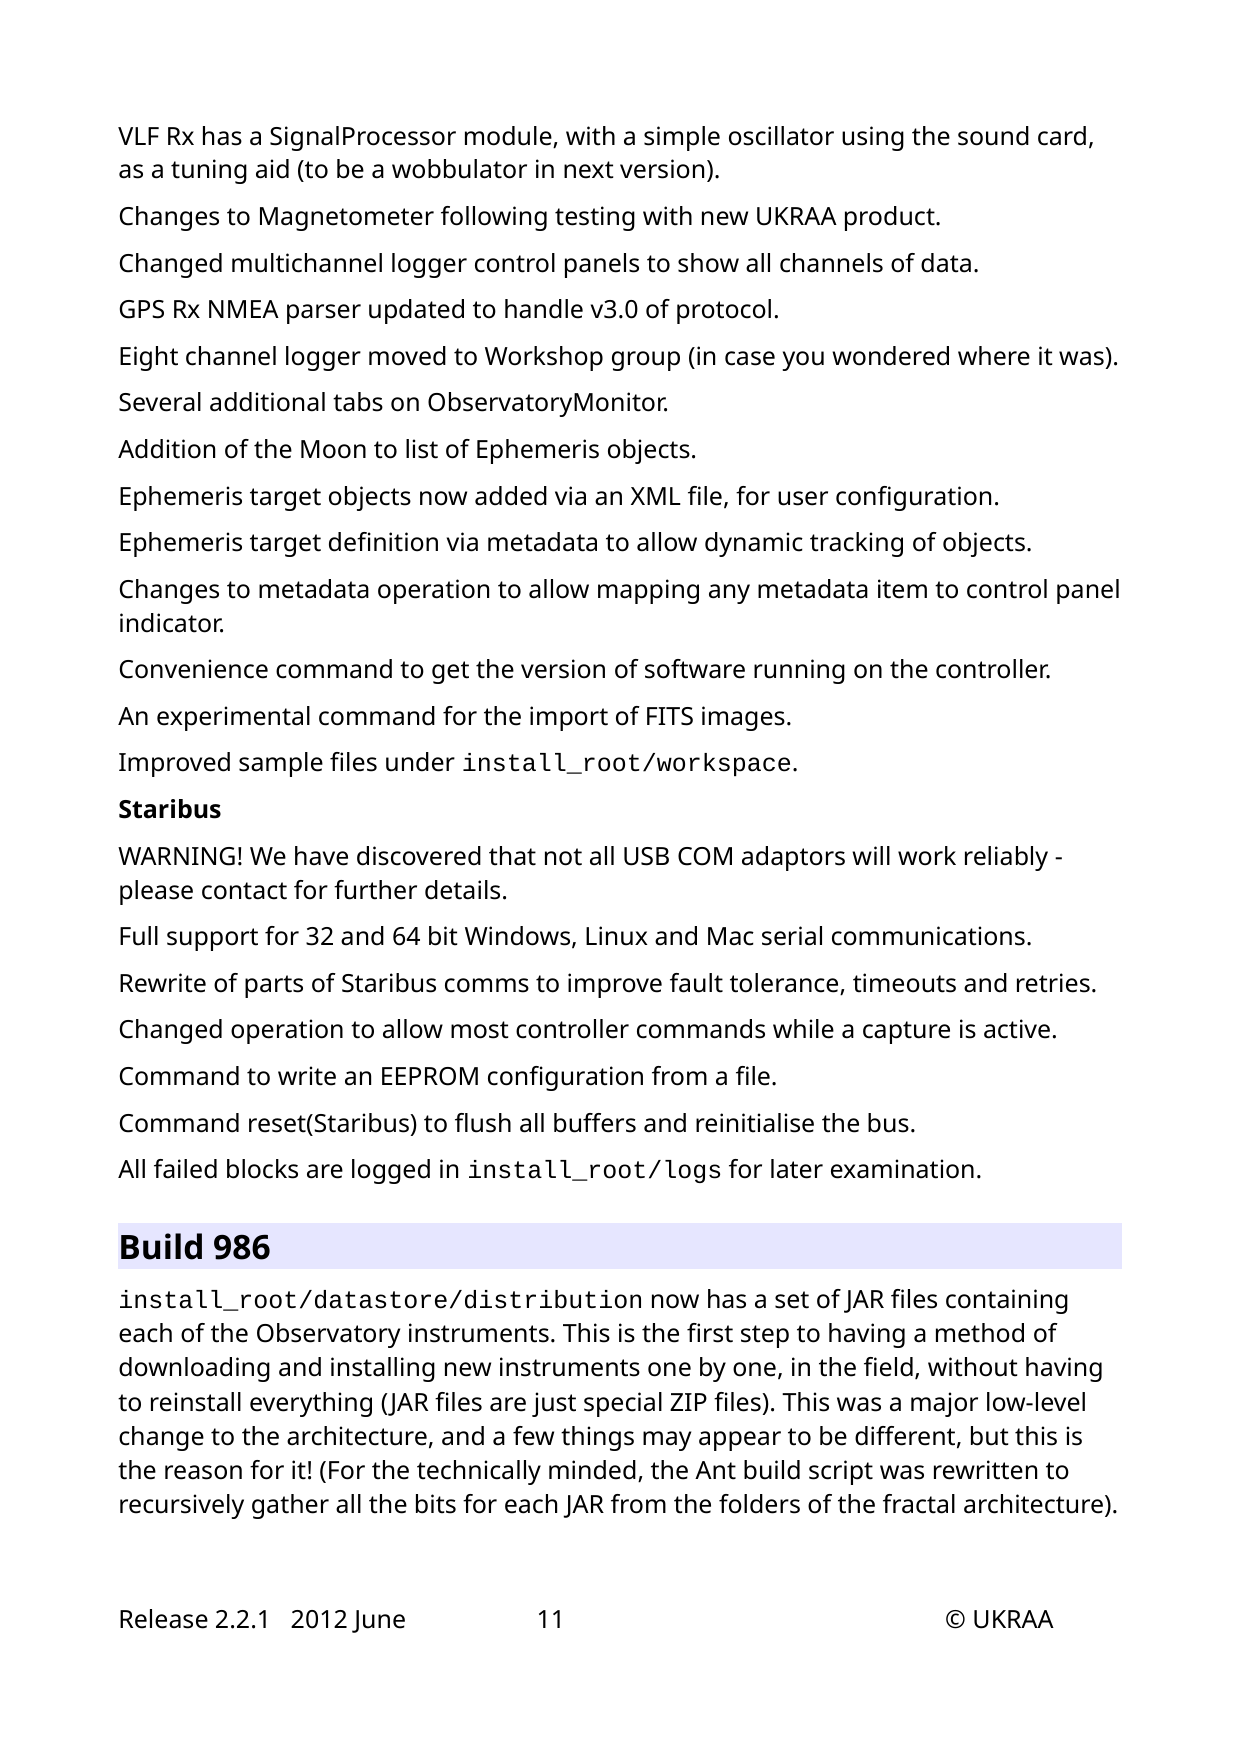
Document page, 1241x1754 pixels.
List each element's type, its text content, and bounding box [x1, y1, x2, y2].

text GPS Rx NMEA parser updated to handle v3.0 of protocol. [118, 292, 1122, 326]
text Convenience command to get the version of software running on the controller. [118, 652, 1122, 686]
text Rewrite of parts of Staribus comms to improve fault tolerance, timeouts and retries. [118, 966, 1122, 999]
text An experimental command for the import of FITS images. [118, 698, 1122, 732]
text VLF Rx has a SignalProcessor module, with a simple oscillator using the sound card, as a tuning aid (to be a wobbulator in next version). [118, 118, 1122, 186]
text Staribus [118, 792, 1122, 826]
text Changes to metadata operation to allow mapping any metadata item to control panel indicator. [118, 571, 1122, 639]
text Several additional tabs on ObservatoryMonitor. [118, 385, 1122, 419]
text Addition of the Moon to list of Ephemeris objects. [118, 432, 1122, 466]
text Changed multichannel logger control panels to show all channels of data. [118, 245, 1122, 279]
text Full support for 32 and 64 bit Windows, Linux and Mac serial communications. [118, 919, 1122, 953]
text Ephemeris target definition via metadata to allow dynamic tracking of objects. [118, 525, 1122, 559]
text Changed operation to allow most controller commands while a capture is active. [118, 1012, 1122, 1046]
text Command to write an EEPROM configuration from a file. [118, 1059, 1122, 1093]
text Improved sample files under install_root/workspace. [118, 745, 1122, 779]
text install_root/datastore/distribution now has a set of JAR files containing each of the Observatory instruments. This is the first step to having a method of downloading and installing new instruments one by one, in the field, without having to reinstall everything (JAR files are just special ZIP files). This was a major low-level change to the architecture, and a few things may appear to be different, but this is the reason for it! (For the technically minded, the Ant build script was rewritten to recursively gather all the bits for each JAR from the folders of the fractal architecture). [118, 1282, 1122, 1520]
subtitle Build 986 [118, 1223, 1122, 1269]
text Eight channel logger moved to Workshop group (in case you wondered where it was). [118, 338, 1122, 372]
text WARNING! We have discovered that not all USB COM adaptors will work reliably - please contact for further details. [118, 838, 1122, 906]
text All failed blocks are logged in install_root/logs for later examination. [118, 1152, 1122, 1186]
text Ephemeris target objects now added via an XML file, for user configuration. [118, 478, 1122, 512]
text Changes to Magnetometer following testing with new UKRAA product. [118, 199, 1122, 233]
text Command reset(Staribus) to flush all buffers and reinitialise the bus. [118, 1105, 1122, 1139]
